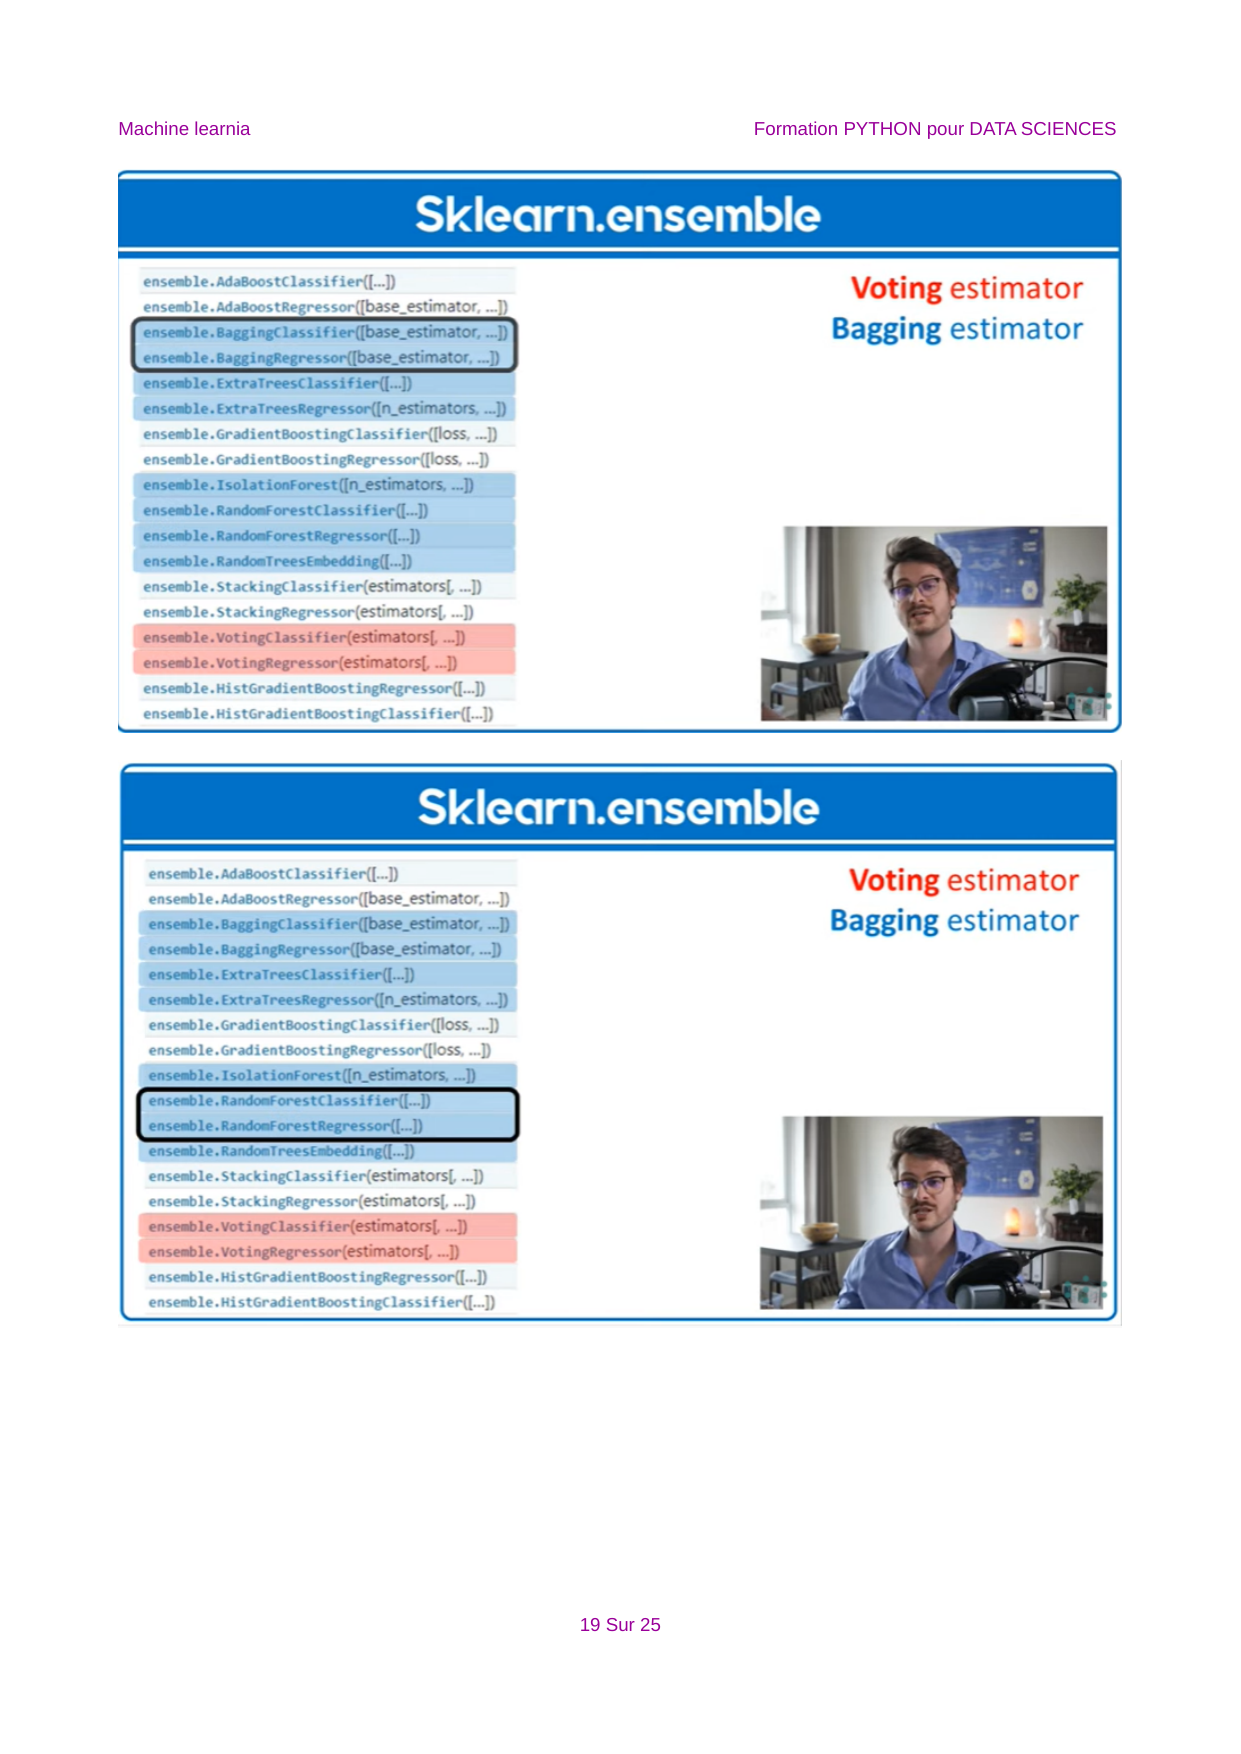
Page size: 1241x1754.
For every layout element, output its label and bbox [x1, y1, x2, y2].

picture [118, 169, 1122, 733]
picture [118, 760, 1122, 1328]
